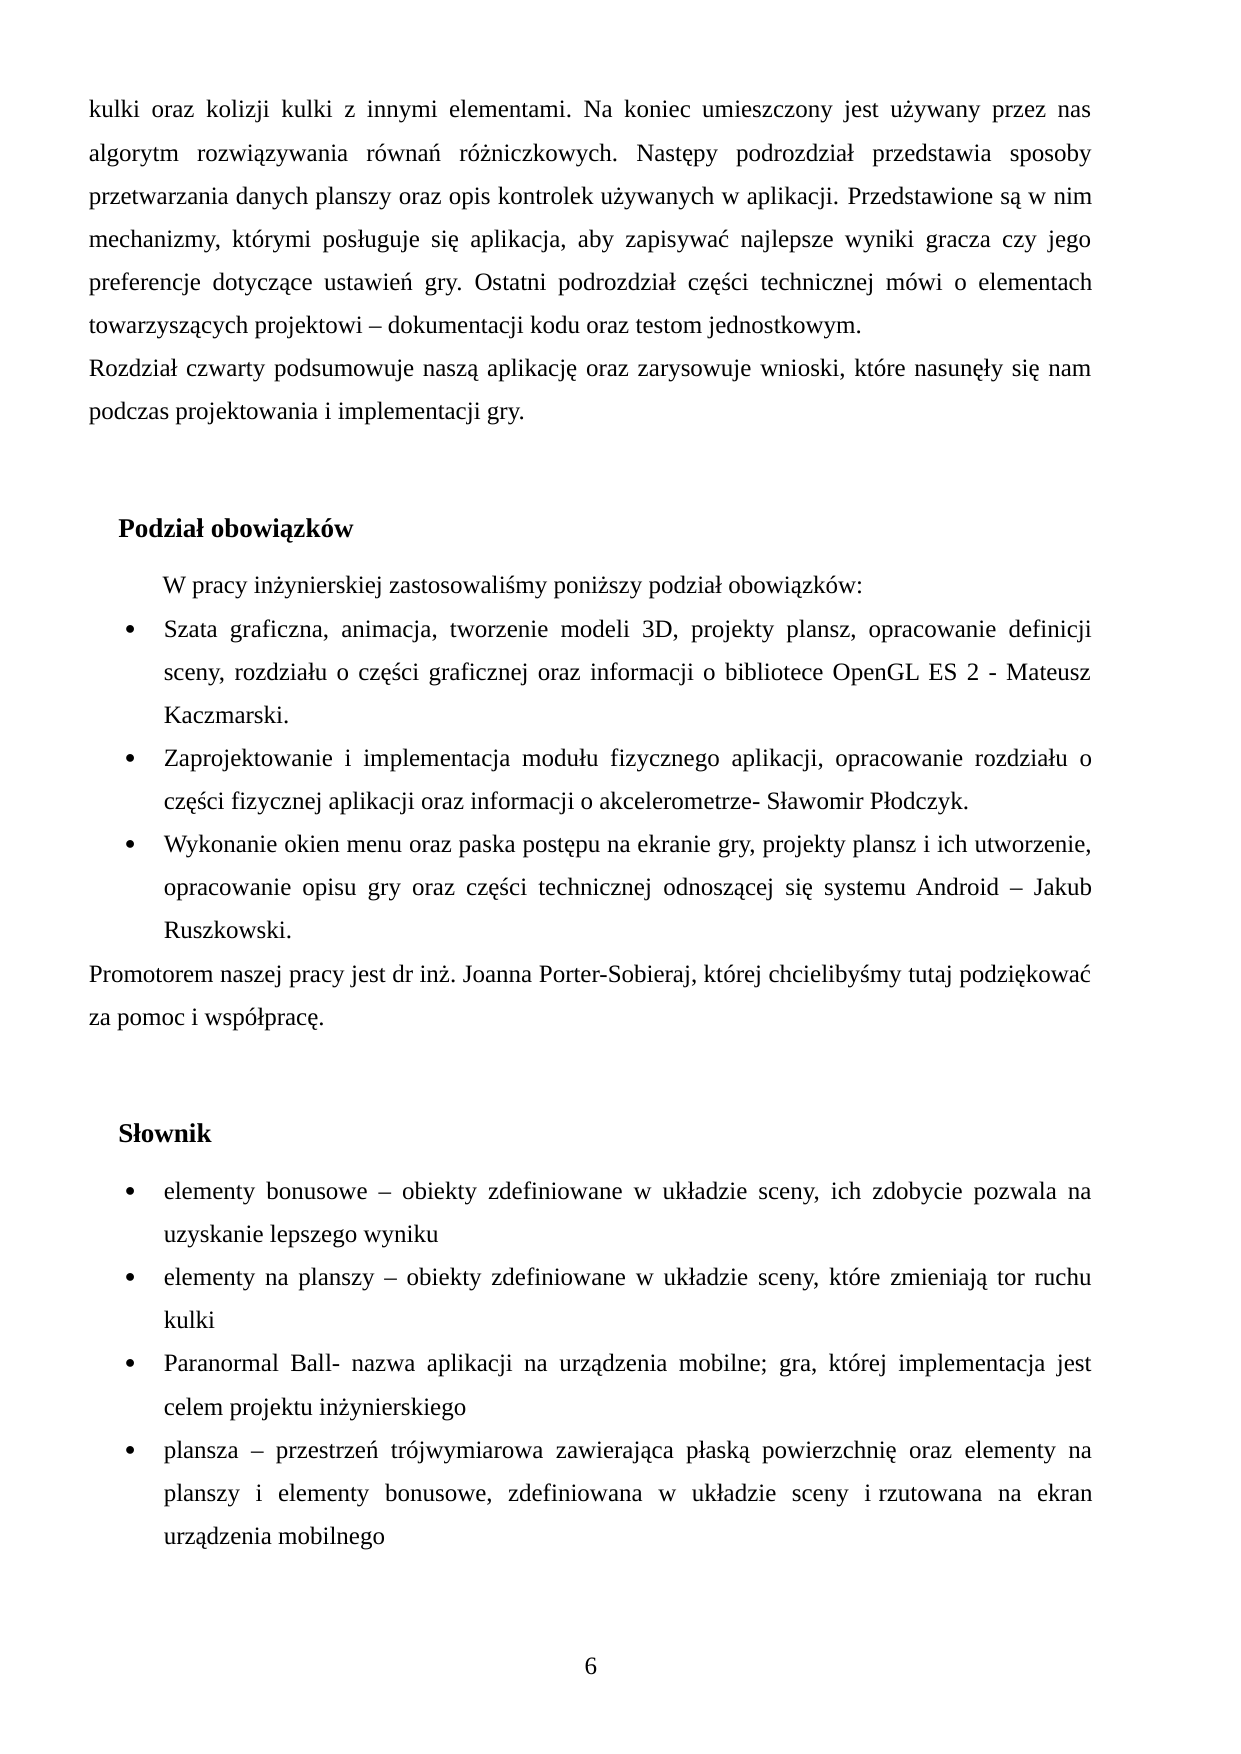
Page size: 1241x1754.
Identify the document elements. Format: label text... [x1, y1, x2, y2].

text Podział obowiązków [118, 512, 1093, 543]
list Wykonanie okien menu oraz paska postępu na ekranie gry, projekty plansz i ich utworzenie, opracowanie opisu gry oraz części technicznej odnoszącej się systemu Android – Jakub Ruszkowski. [126, 829, 1093, 944]
list plansza – przestrzeń trójwymiarowa zawierająca płaską powierzchnię oraz elementy na planszy i elementy bonusowe, zdefiniowana w układzie sceny i rzutowana na ekran urządzenia mobilnego [126, 1435, 1093, 1550]
list Zaprojektowanie i implementacja modułu fizycznego aplikacji, opracowanie rozdziału o części fizycznej aplikacji oraz informacji o akcelerometrze- Sławomir Płodczyk. [126, 743, 1093, 815]
text Słownik [118, 1117, 1093, 1149]
list Szata graficzna, animacja, tworzenie modeli 3D, projekty plansz, opracowanie definicji sceny, rozdziału o części graficznej oraz informacji o bibliotece OpenGL ES 2 - Mateusz Kaczmarski. [126, 614, 1093, 729]
list elementy na planszy – obiekty zdefiniowane w układzie sceny, które zmieniają tor ruchu kulki [126, 1262, 1093, 1334]
list Paranormal Ball- nazwa aplikacji na urządzenia mobilne; gra, której implementacja jest celem projektu inżynierskiego [126, 1348, 1093, 1420]
text Rozdział czwarty podsumowuje naszą aplikację oraz zarysowuje wnioski, które nasunęły się nam podczas projektowania i implementacji gry. [88, 353, 1093, 425]
text Promotorem naszej pracy jest dr inż. Joanna Porter-Sobieraj, której chcielibyśmy tutaj podziękować za pomoc i współpracę. [88, 959, 1093, 1031]
list elementy bonusowe – obiekty zdefiniowane w układzie sceny, ich zdobycie pozwala na uzyskanie lepszego wyniku [126, 1176, 1093, 1248]
text W pracy inżynierskiej zastosowaliśmy poniższy podział obowiązków: [88, 571, 1093, 599]
text kulki oraz kolizji kulki z innymi elementami. Na koniec umieszczony jest używany przez nas algorytm rozwiązywania równań różniczkowych. Następy podrozdział przedstawia sposoby przetwarzania danych planszy oraz opis kontrolek używanych w aplikacji. Przedstawione są w nim mechanizmy, którymi posługuje się aplikacja, aby zapisywać najlepsze wyniki gracza czy jego preferencje dotyczące ustawień gry. Ostatni podrozdział części technicznej mówi o elementach towarzyszących projektowi – dokumentacji kodu oraz testom jednostkowym. [88, 94, 1093, 339]
